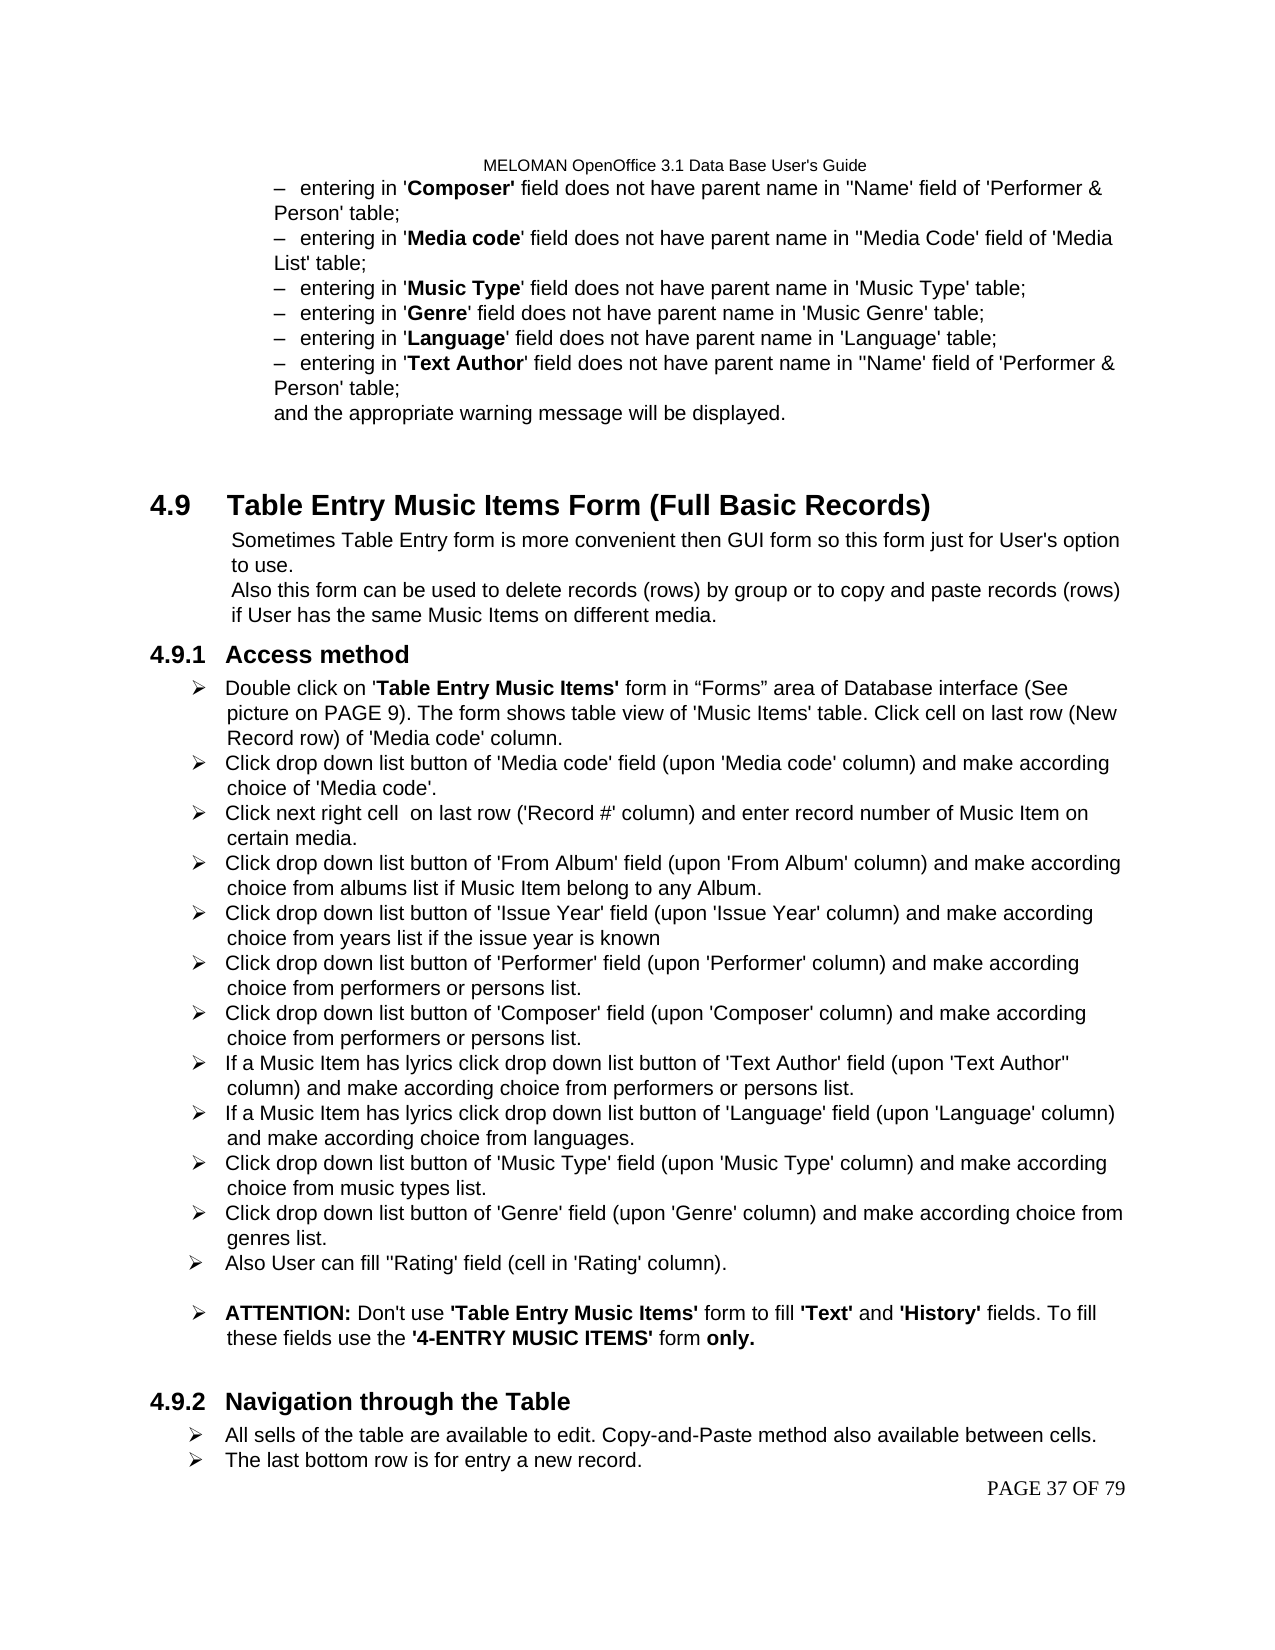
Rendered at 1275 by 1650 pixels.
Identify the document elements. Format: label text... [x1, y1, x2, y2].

list Double click on 'Table Entry Music Items' form in “Forms” area of Database interface (See picture on PAGE 9). The form shows table view of 'Music Items' table. Click cell on last row (New Record row) of 'Media code' column. [191, 675, 1125, 750]
list entering in 'Music Type' field does not have parent name in 'Music Type' table; [273, 275, 1125, 300]
list If a Music Item has lyrics click drop down list button of 'Language' field (upon 'Language' column) and make according choice from languages. [191, 1100, 1125, 1150]
list All sells of the table are available to edit. Copy-and-Paste method also available between cells. [187, 1422, 1125, 1447]
list Also User can fill ''Rating' field (cell in 'Rating' column). [187, 1250, 1125, 1275]
list Click drop down list button of 'Music Type' field (upon 'Music Type' column) and make according choice from music types list. [191, 1150, 1125, 1200]
list entering in 'Composer' field does not have parent name in ''Name' field of 'Performer & Person' table; [273, 175, 1125, 225]
list Click next right cell on last row ('Record #' column) and enter record number of Music Item on certain media. [191, 800, 1125, 850]
list Click drop down list button of 'From Album' field (upon 'From Album' column) and make according choice from albums list if Music Item belong to any Album. [191, 850, 1125, 900]
text Also this form can be used to delete records (rows) by group or to copy and paste records (rows) if User has the same Music Items on different media. [231, 577, 1125, 627]
list entering in 'Media code' field does not have parent name in ''Media Code' field of 'Media List' table; [273, 225, 1125, 275]
list Click drop down list button of 'Issue Year' field (upon 'Issue Year' column) and make according choice from years list if the issue year is known [191, 900, 1125, 950]
list and the appropriate warning message will be displayed. [273, 400, 1125, 425]
list Click drop down list button of 'Composer' field (upon 'Composer' column) and make according choice from performers or persons list. [191, 1000, 1125, 1050]
list entering in 'Language' field does not have parent name in 'Language' table; [273, 325, 1125, 350]
text Sometimes Table Entry form is more convenient then GUI form so this form just for User's option to use. [231, 527, 1125, 577]
subtitle Table Entry Music Items Form (Full Basic Records) [150, 487, 1125, 521]
list The last bottom row is for entry a new record. [187, 1447, 1125, 1472]
list entering in 'Text Author' field does not have parent name in ''Name' field of 'Performer & Person' table; [273, 350, 1125, 400]
subtitle Access method [150, 640, 1125, 668]
list If a Music Item has lyrics click drop down list button of 'Text Author' field (upon 'Text Author'' column) and make according choice from performers or persons list. [191, 1050, 1125, 1100]
list Click drop down list button of 'Genre' field (upon 'Genre' column) and make according choice from genres list. [191, 1200, 1125, 1250]
list Click drop down list button of 'Performer' field (upon 'Performer' column) and make according choice from performers or persons list. [191, 950, 1125, 1000]
list Click drop down list button of 'Media code' field (upon 'Media code' column) and make according choice of 'Media code'. [191, 750, 1125, 800]
list ATTENTION: Don't use 'Table Entry Music Items' form to fill 'Text' and 'History' fields. To fill these fields use the '4-ENTRY MUSIC ITEMS' form only. [191, 1300, 1125, 1350]
list entering in 'Genre' field does not have parent name in 'Music Genre' table; [273, 300, 1125, 325]
subtitle Navigation through the Table [150, 1387, 1125, 1416]
